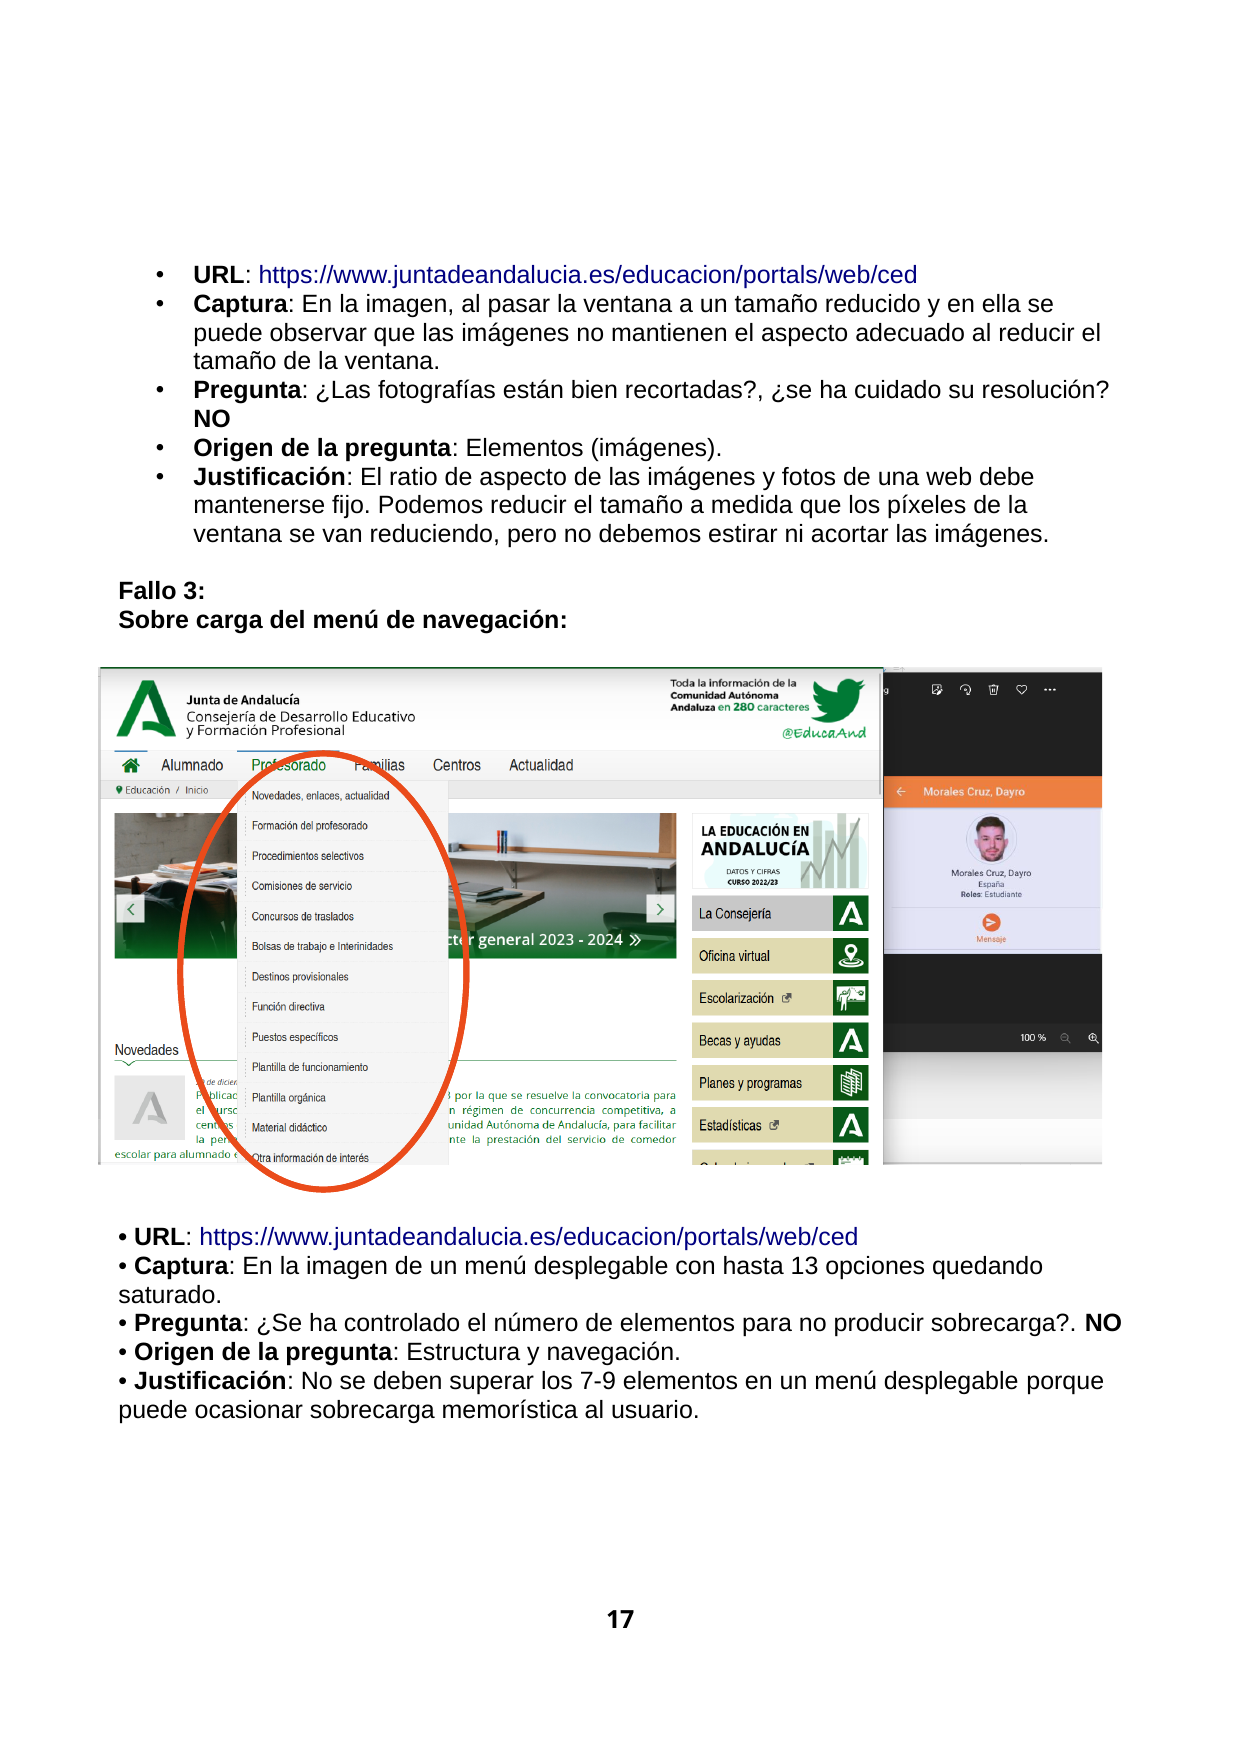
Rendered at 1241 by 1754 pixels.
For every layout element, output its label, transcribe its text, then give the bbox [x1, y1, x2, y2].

list Pregunta: ¿Las fotografías están bien recortadas?, ¿se ha cuidado su resolución? NO [156, 375, 1122, 433]
list Justificación: El ratio de aspecto de las imágenes y fotos de una web debe mantenerse fijo. Podemos reducir el tamaño a medida que los píxeles de la ventana se van reduciendo, pero no debemos estirar ni acortar las imágenes. [156, 461, 1122, 548]
text Fallo 3: Sobre carga del menú de navegación: [118, 576, 1122, 1194]
picture [98, 667, 1103, 1165]
picture [184, 757, 463, 1165]
list Captura: En la imagen, al pasar la ventana a un tamaño reducido y en ella se puede observar que las imágenes no mantienen el aspecto adecuado al reducir el tamaño de la ventana. [156, 289, 1122, 375]
list URL: https://www.juntadeandalucia.es/educacion/portals/web/ced [156, 260, 1122, 289]
text • URL: https://www.juntadeandalucia.es/educacion/portals/web/ced [118, 1222, 1122, 1251]
text • Origen de la pregunta: Estructura y navegación. [118, 1337, 1122, 1366]
text • Captura: En la imagen de un menú desplegable con hasta 13 opciones quedando saturado. [118, 1251, 1122, 1308]
list Origen de la pregunta: Elementos (imágenes). [156, 433, 1122, 461]
text • Pregunta: ¿Se ha controlado el número de elementos para no producir sobrecarga?. NO [118, 1308, 1122, 1337]
text • Justificación: No se deben superar los 7-9 elementos en un menú desplegable porque puede ocasionar sobrecarga memorística al usuario. [118, 1366, 1122, 1423]
